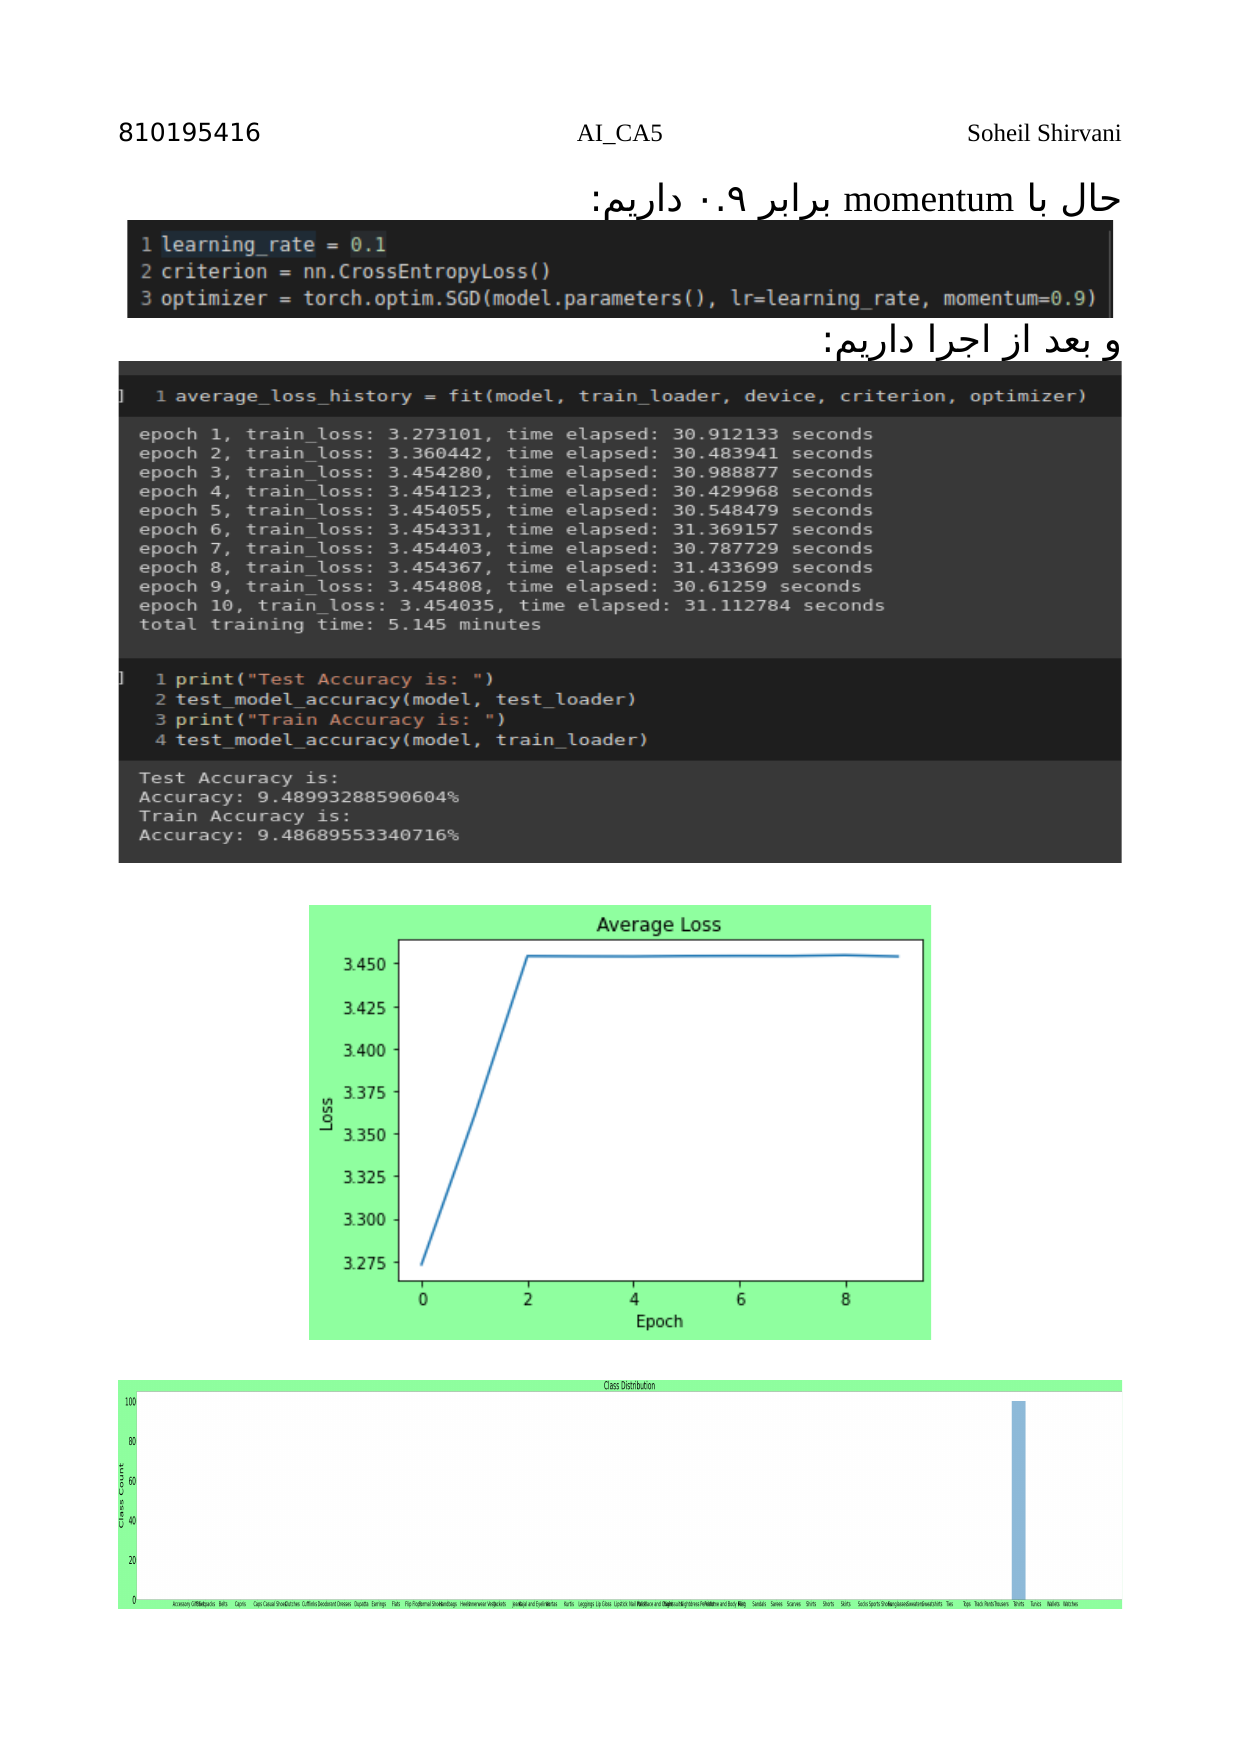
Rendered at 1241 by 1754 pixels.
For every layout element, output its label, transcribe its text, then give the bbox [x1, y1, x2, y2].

picture [118, 361, 1122, 863]
picture [309, 905, 932, 1340]
picture [118, 1380, 1123, 1609]
text حال با momentum برابر ۰.۹ داریم: [118, 177, 1122, 221]
text و بعد از اجرا داریم: [118, 221, 1122, 361]
picture [127, 220, 1114, 318]
